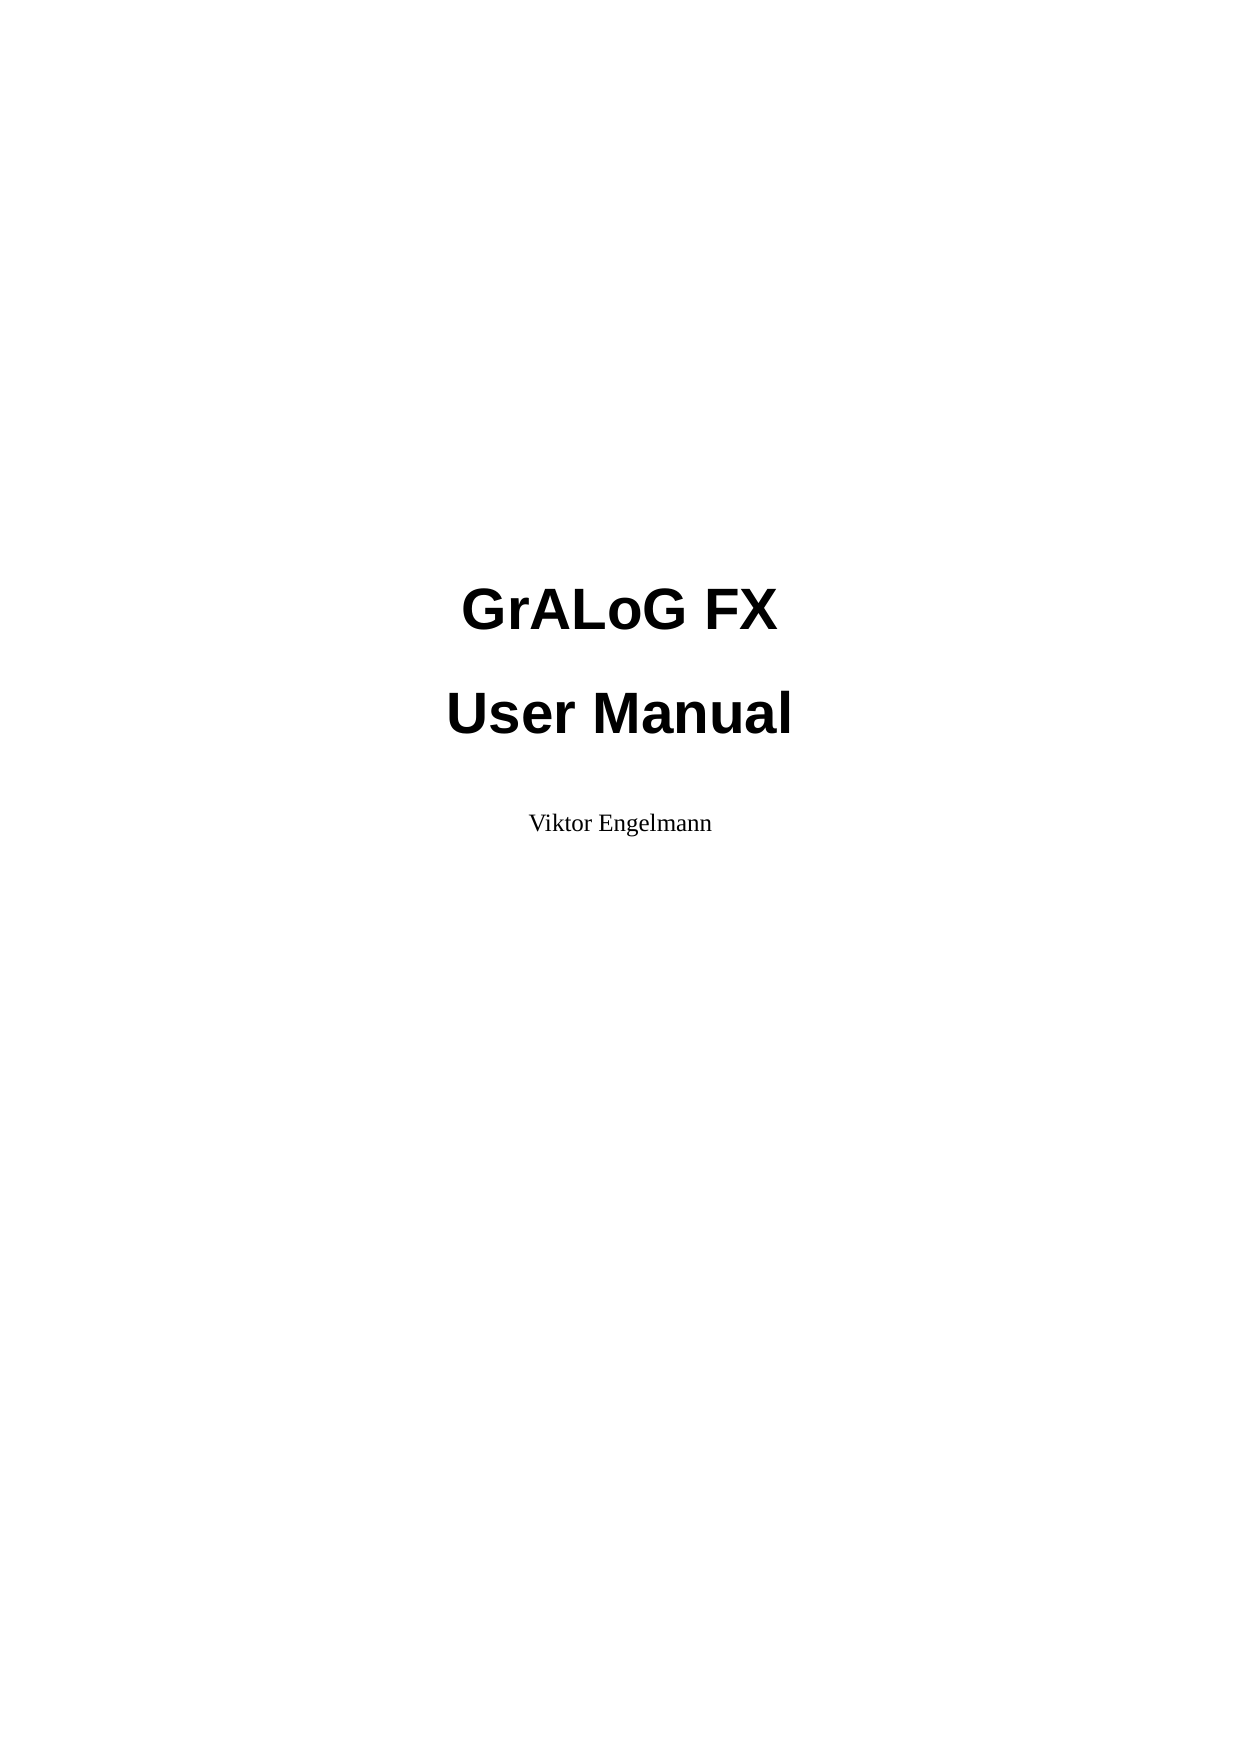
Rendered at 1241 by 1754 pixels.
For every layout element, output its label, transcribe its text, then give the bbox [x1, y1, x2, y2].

text Viktor Engelmann [118, 808, 1122, 836]
title GrALoG FX [118, 574, 1122, 641]
title User Manual [118, 679, 1122, 746]
